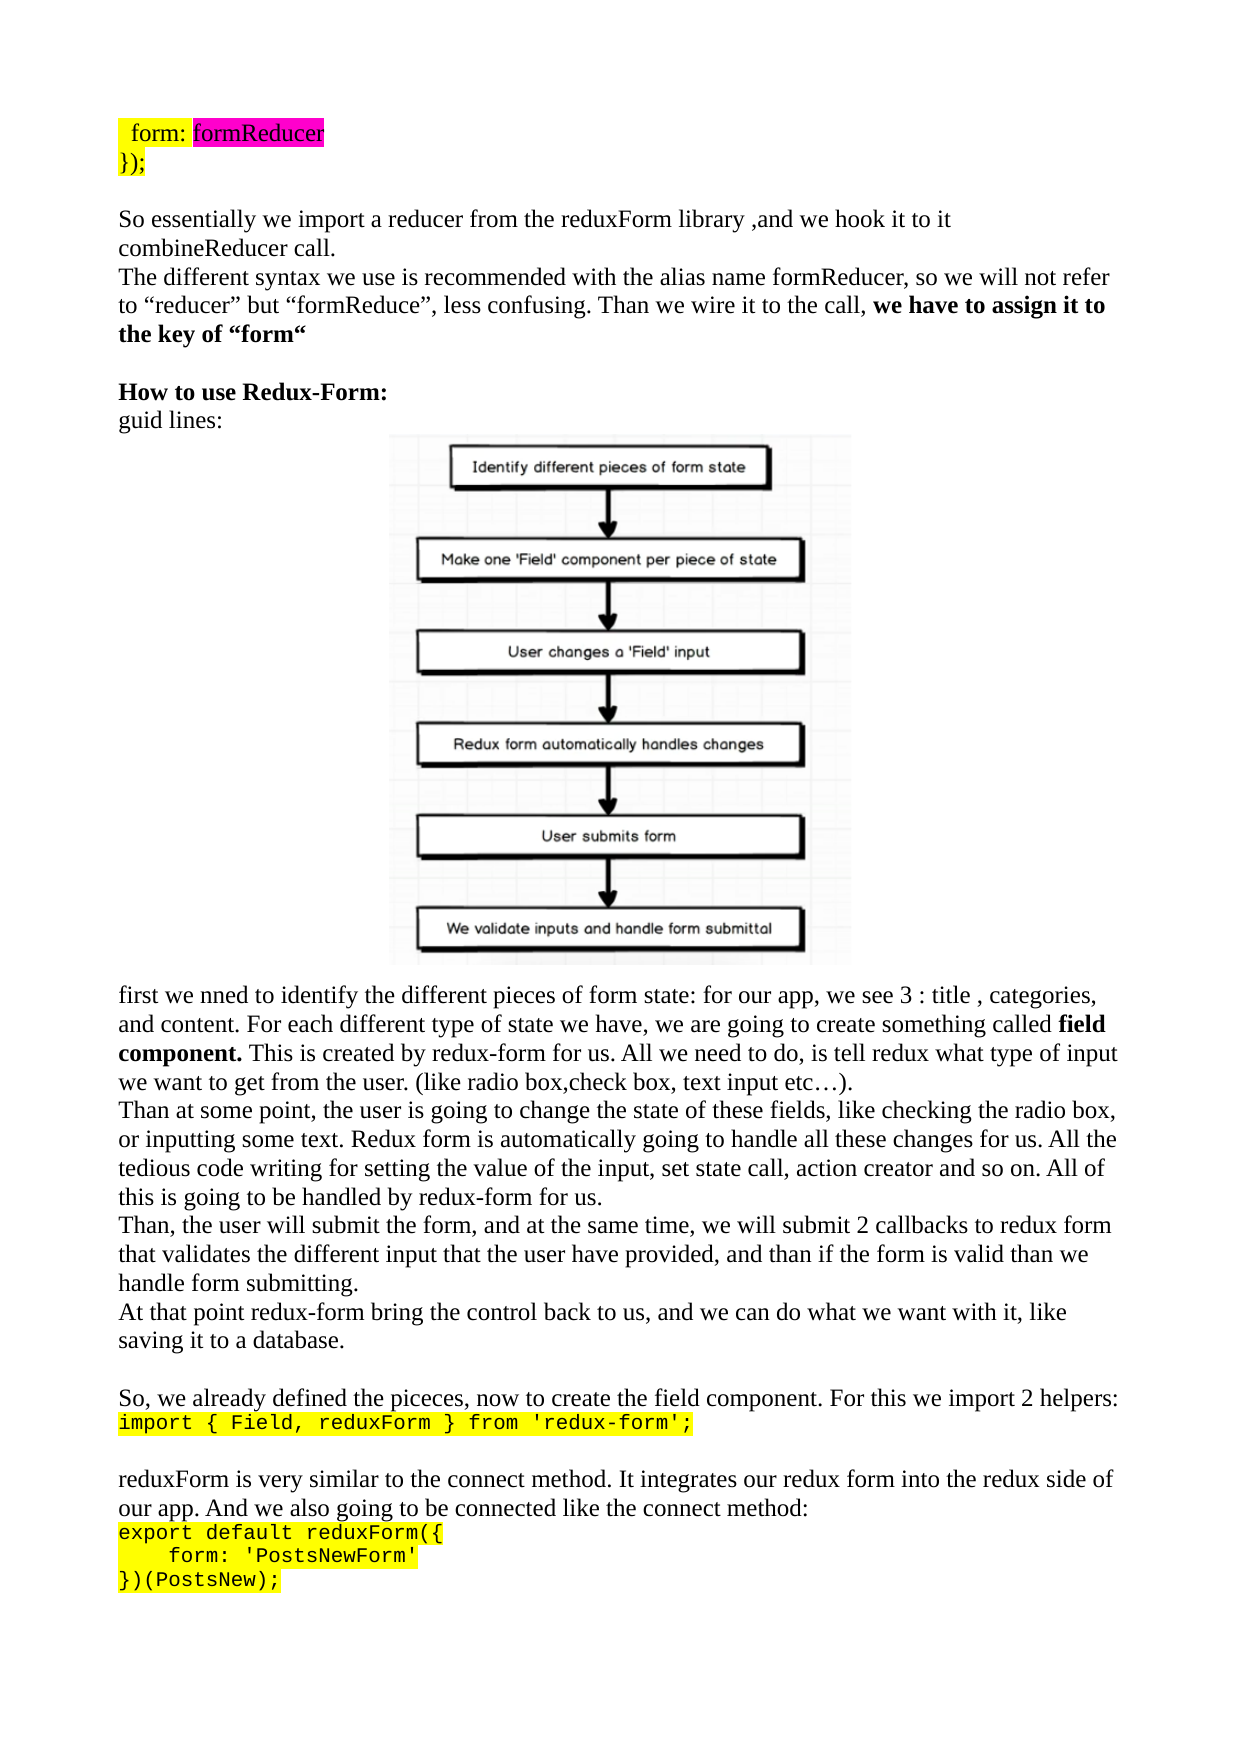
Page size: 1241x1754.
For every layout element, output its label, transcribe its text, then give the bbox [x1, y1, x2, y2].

picture [389, 434, 852, 965]
text Than at some point, the user is going to change the state of these fields, like checking the radio box, or inputting some text. Redux form is automatically going to handle all these changes for us. All the tedious code writing for setting the value of the input, set state call, action creator and so on. All of this is going to be handled by redux-form for us. [118, 1096, 1122, 1211]
text }); [118, 147, 1122, 176]
text At that point redux-form bring the control back to us, and we can do what we want with it, like saving it to a database. [118, 1297, 1122, 1354]
text How to use Redux-Form: [118, 377, 1122, 406]
text The different syntax we use is recommended with the alias name formReducer, so we will not refer to “reducer” but “formReduce”, less confusing. Than we wire it to the call, we have to assign it to the key of “form“ [118, 262, 1122, 348]
text first we nned to identify the different pieces of form state: for our app, we see 3 : title , categories, and content. For each different type of state we have, we are going to create something called field component. This is created by redux-form for us. All we need to do, is tell redux what type of input we want to get from the user. (like radio box,check box, text input etc…). [118, 981, 1122, 1096]
text form: formReducer [118, 118, 1122, 147]
text })(PostsNew); [118, 1569, 1122, 1593]
text reduxForm is very similar to the connect method. It integrates our redux form into the redux side of our app. And we also going to be connected like the connect method: [118, 1464, 1122, 1522]
text Than, the user will submit the form, and at the same time, we will submit 2 callbacks to redux form that validates the different input that the user have provided, and than if the form is valid than we handle form submitting. [118, 1211, 1122, 1297]
text So essentially we import a reducer from the reduxForm library ,and we hook it to it combineReducer call. [118, 204, 1122, 262]
text export default reduxForm({ [118, 1522, 1122, 1545]
text form: 'PostsNewForm' [118, 1545, 1122, 1569]
text guid lines: [118, 406, 1122, 434]
text So, we already defined the piceces, now to create the field component. For this we import 2 helpers: [118, 1383, 1122, 1412]
text import { Field, reduxForm } from 'redux-form'; [118, 1412, 1122, 1436]
